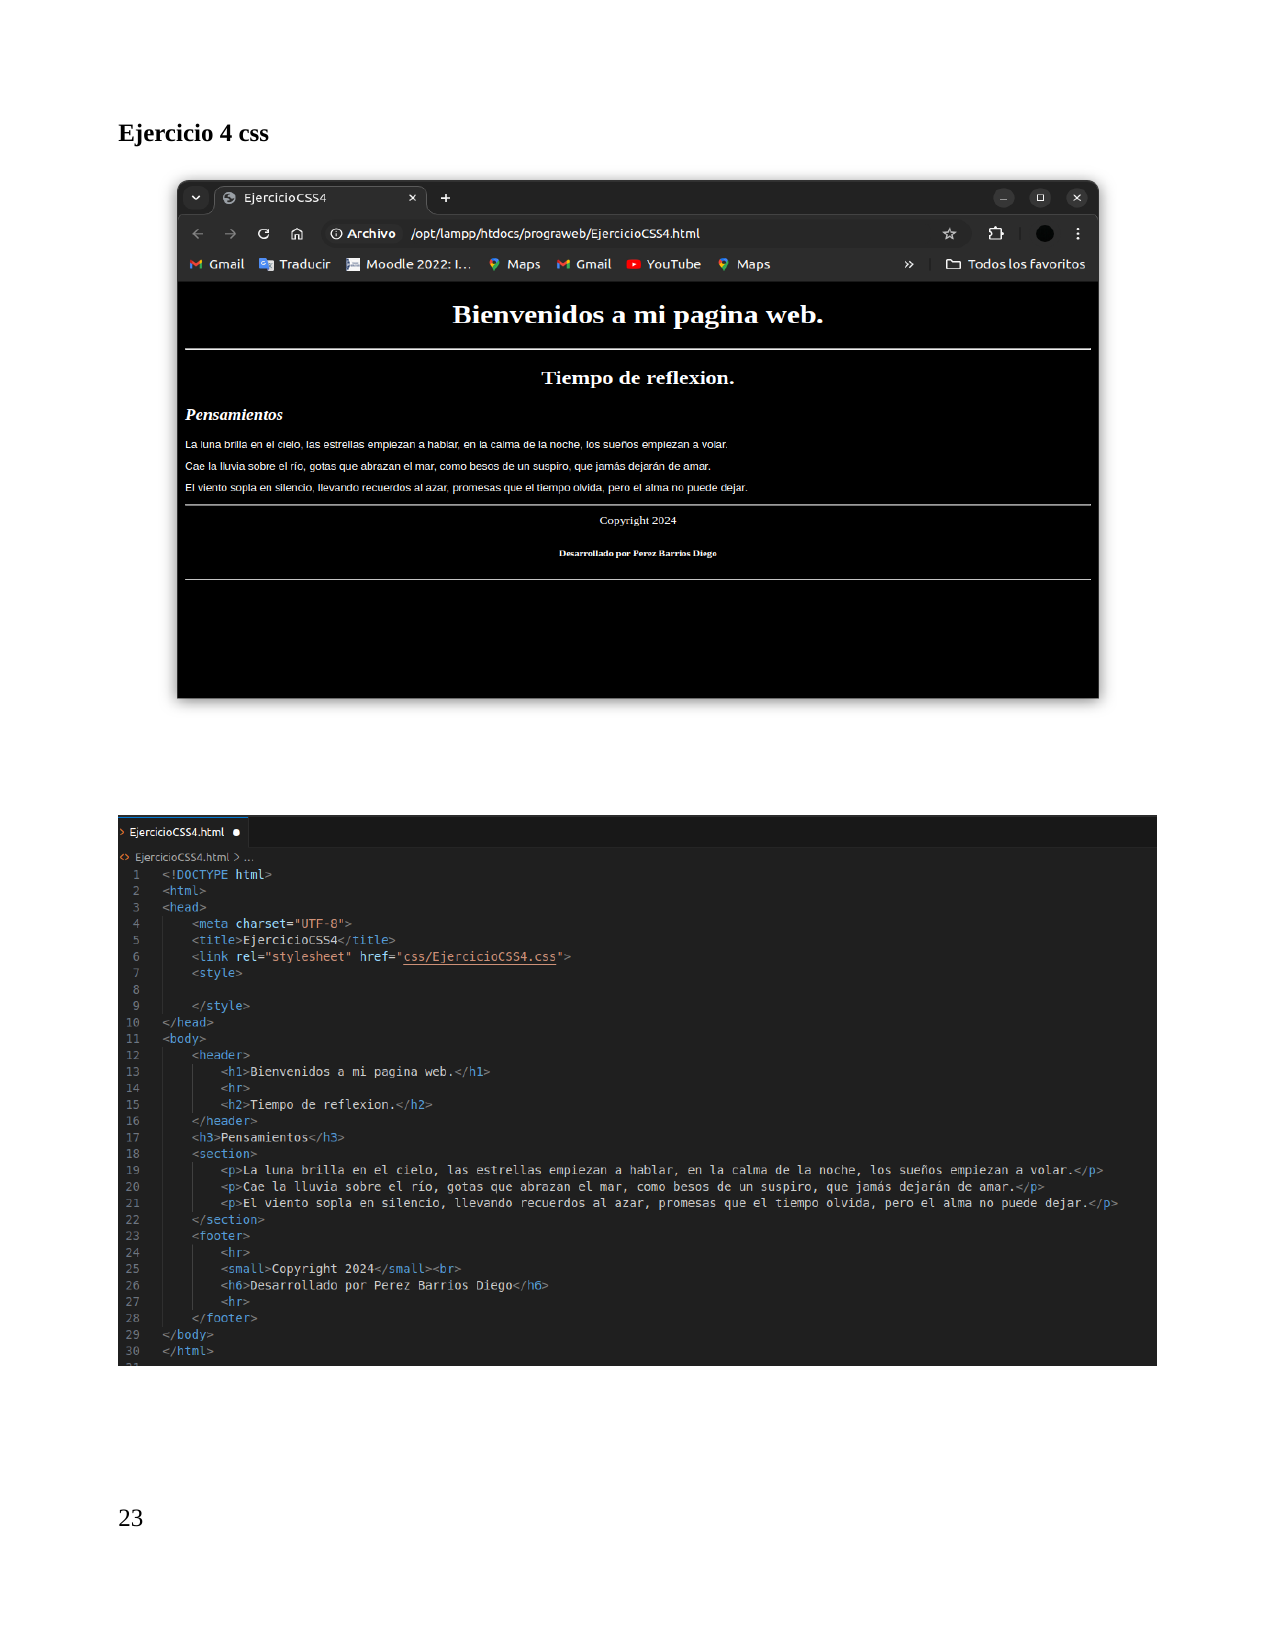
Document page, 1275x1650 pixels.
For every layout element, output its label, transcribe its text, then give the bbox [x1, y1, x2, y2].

picture [157, 165, 1118, 718]
subtitle Ejercicio 4 css [118, 118, 1157, 147]
picture [118, 815, 1157, 1366]
